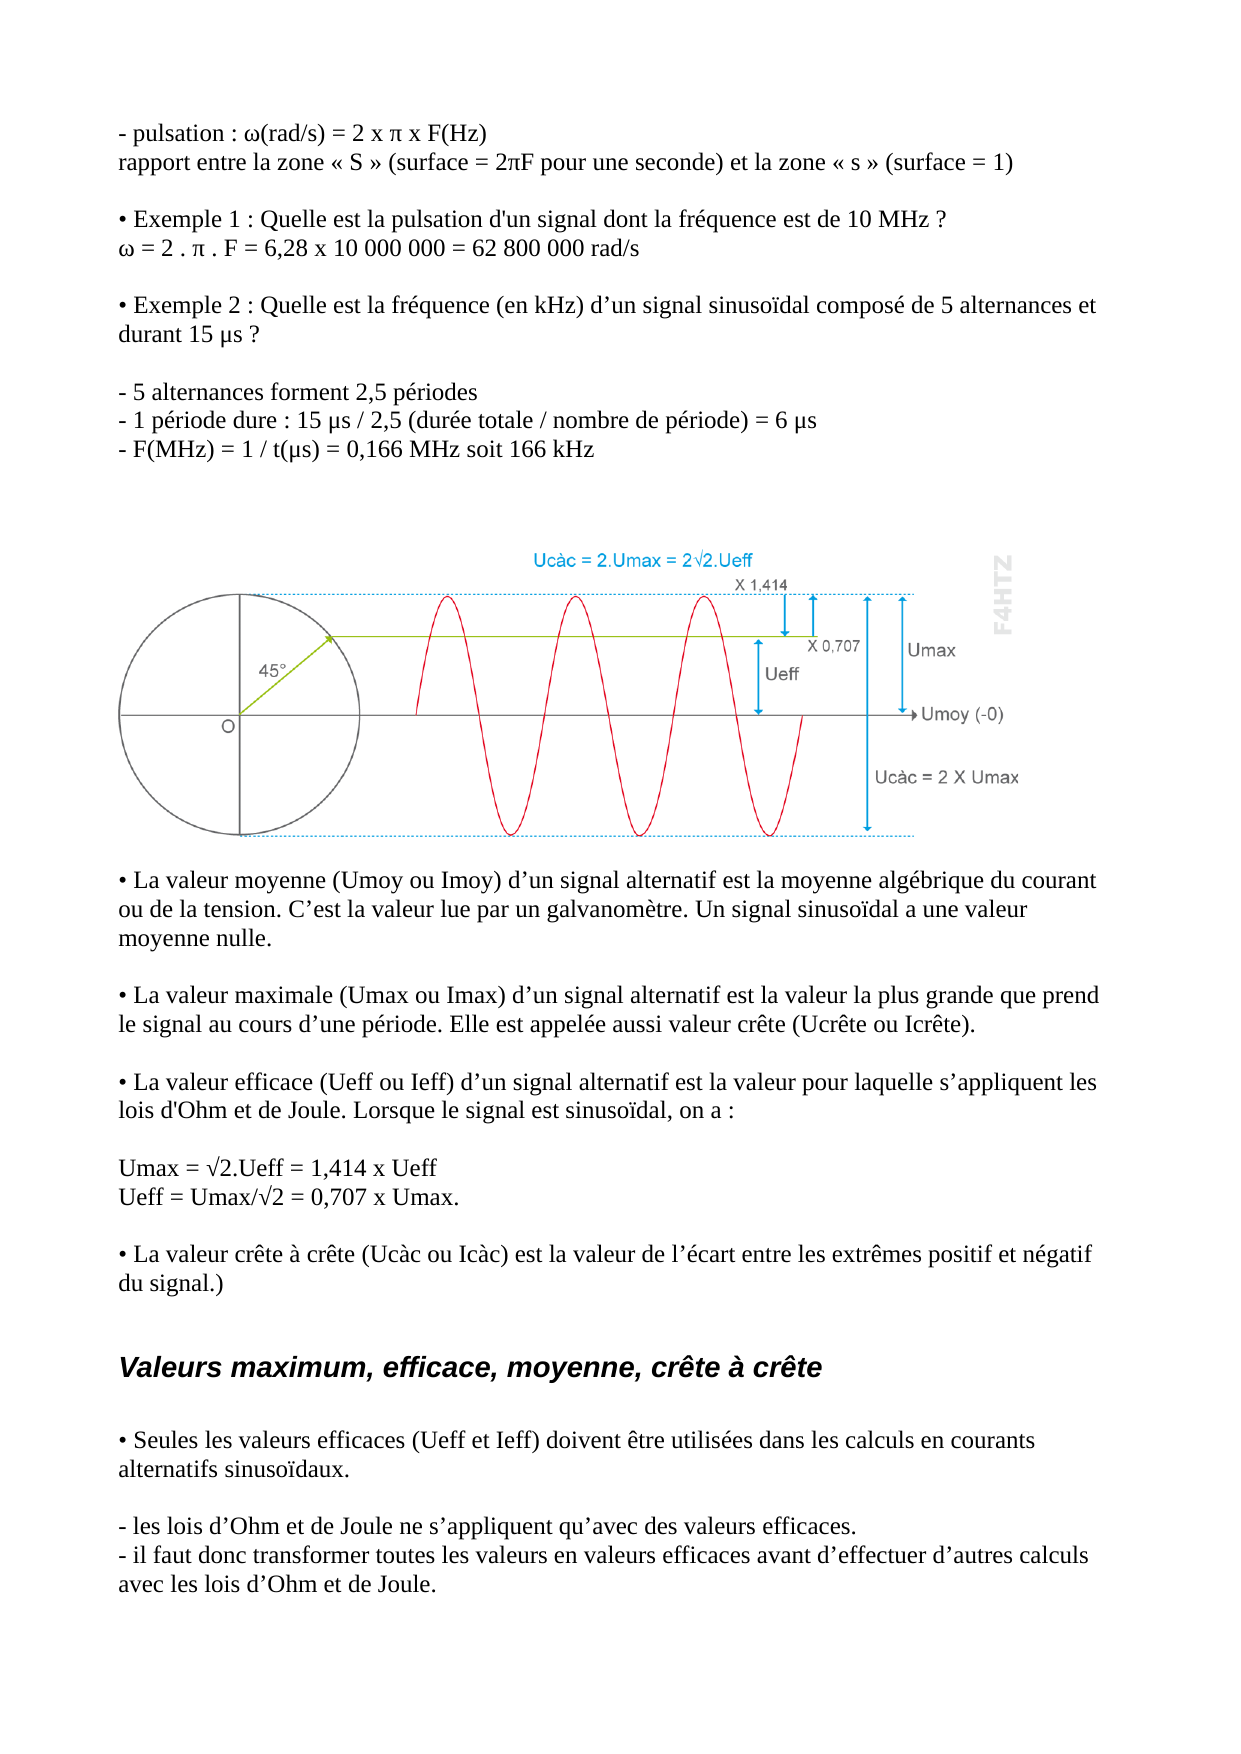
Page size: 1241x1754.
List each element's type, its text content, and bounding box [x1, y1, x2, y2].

text Umax = √2.Ueff = 1,414 x Ueff [118, 1153, 1122, 1182]
subtitle Valeurs maximum, efficace, moyenne, crête à crête [118, 1350, 1122, 1384]
text • La valeur maximale (Umax ou Imax) d’un signal alternatif est la valeur la plus grande que prend le signal au cours d’une période. Elle est appelée aussi valeur crête (Ucrête ou Icrête). [118, 980, 1122, 1038]
text • Exemple 1 : Quelle est la pulsation d'un signal dont la fréquence est de 10 MHz ? [118, 204, 1122, 233]
text • La valeur crête à crête (Ucàc ou Icàc) est la valeur de l’écart entre les extrêmes positif et négatif du signal.) [118, 1239, 1122, 1297]
picture [118, 549, 1019, 837]
text - les lois d’Ohm et de Joule ne s’appliquent qu’avec des valeurs efficaces. [118, 1511, 1122, 1540]
text - pulsation : ω(rad/s) = 2 x π x F(Hz) [118, 118, 1122, 147]
text • Exemple 2 : Quelle est la fréquence (en kHz) d’un signal sinusoïdal composé de 5 alternances et durant 15 μs ? [118, 291, 1122, 348]
text - il faut donc transformer toutes les valeurs en valeurs efficaces avant d’effectuer d’autres calculs avec les lois d’Ohm et de Joule. [118, 1540, 1122, 1598]
text rapport entre la zone « S » (surface = 2πF pour une seconde) et la zone « s » (surface = 1) [118, 147, 1122, 176]
text • Seules les valeurs efficaces (Ueff et Ieff) doivent être utilisées dans les calculs en courants alternatifs sinusoïdaux. [118, 1425, 1122, 1483]
text - F(MHz) = 1 / t(μs) = 0,166 MHz soit 166 kHz [118, 434, 1122, 463]
text - 1 période dure : 15 μs / 2,5 (durée totale / nombre de période) = 6 μs [118, 406, 1122, 434]
text Ueff = Umax/√2 = 0,707 x Umax. [118, 1182, 1122, 1210]
text • La valeur moyenne (Umoy ou Imoy) d’un signal alternatif est la moyenne algébrique du courant ou de la tension. C’est la valeur lue par un galvanomètre. Un signal sinusoïdal a une valeur moyenne nulle. [118, 865, 1122, 952]
text • La valeur efficace (Ueff ou Ieff) d’un signal alternatif est la valeur pour laquelle s’appliquent les lois d'Ohm et de Joule. Lorsque le signal est sinusoïdal, on a : [118, 1067, 1122, 1124]
text ω = 2 . π . F = 6,28 x 10 000 000 = 62 800 000 rad/s [118, 233, 1122, 262]
text - 5 alternances forment 2,5 périodes [118, 377, 1122, 406]
